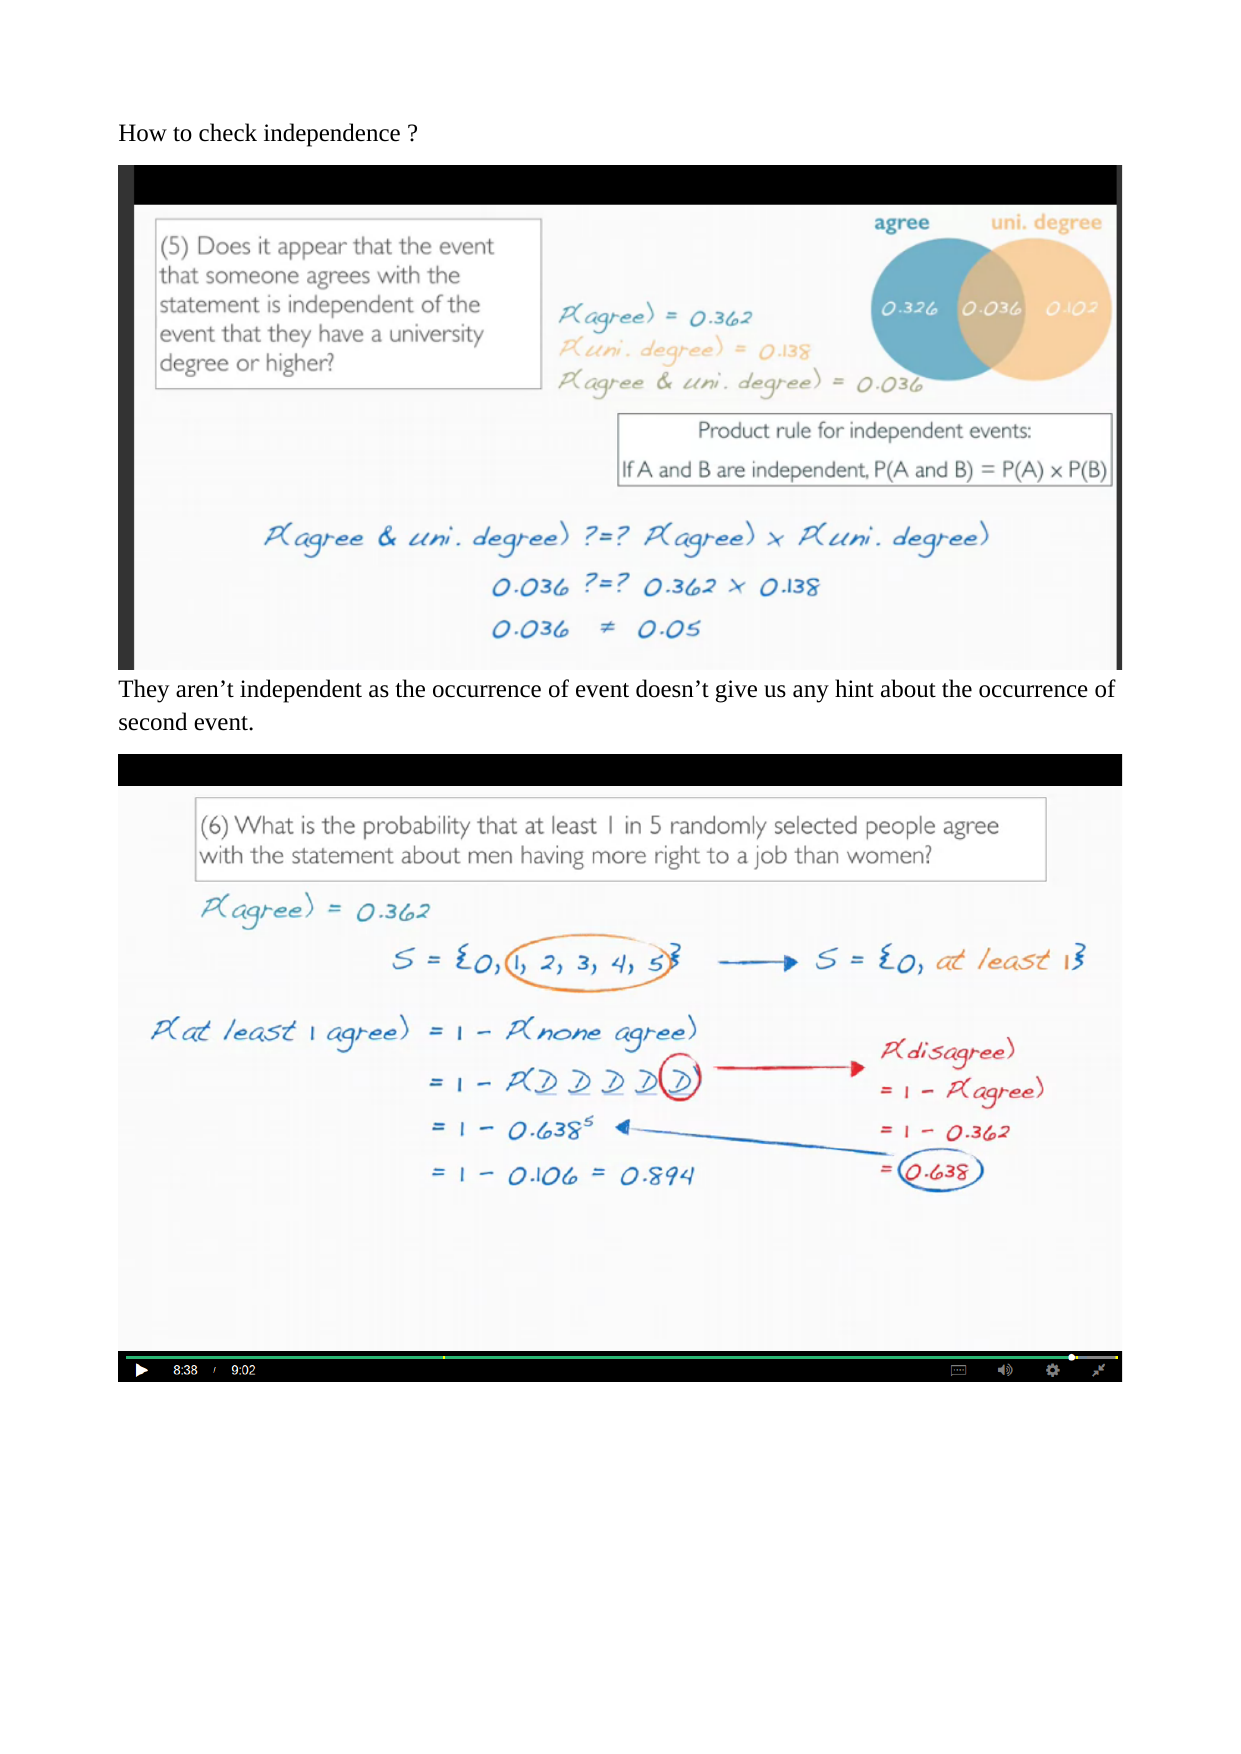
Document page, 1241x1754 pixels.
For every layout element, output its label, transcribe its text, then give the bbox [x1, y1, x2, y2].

picture [118, 754, 1123, 1382]
text They aren’t independent as the occurrence of event doesn’t give us any hint about the occurrence of second event. [118, 670, 1122, 736]
text How to check independence ? [118, 118, 1122, 147]
picture [118, 165, 1123, 670]
